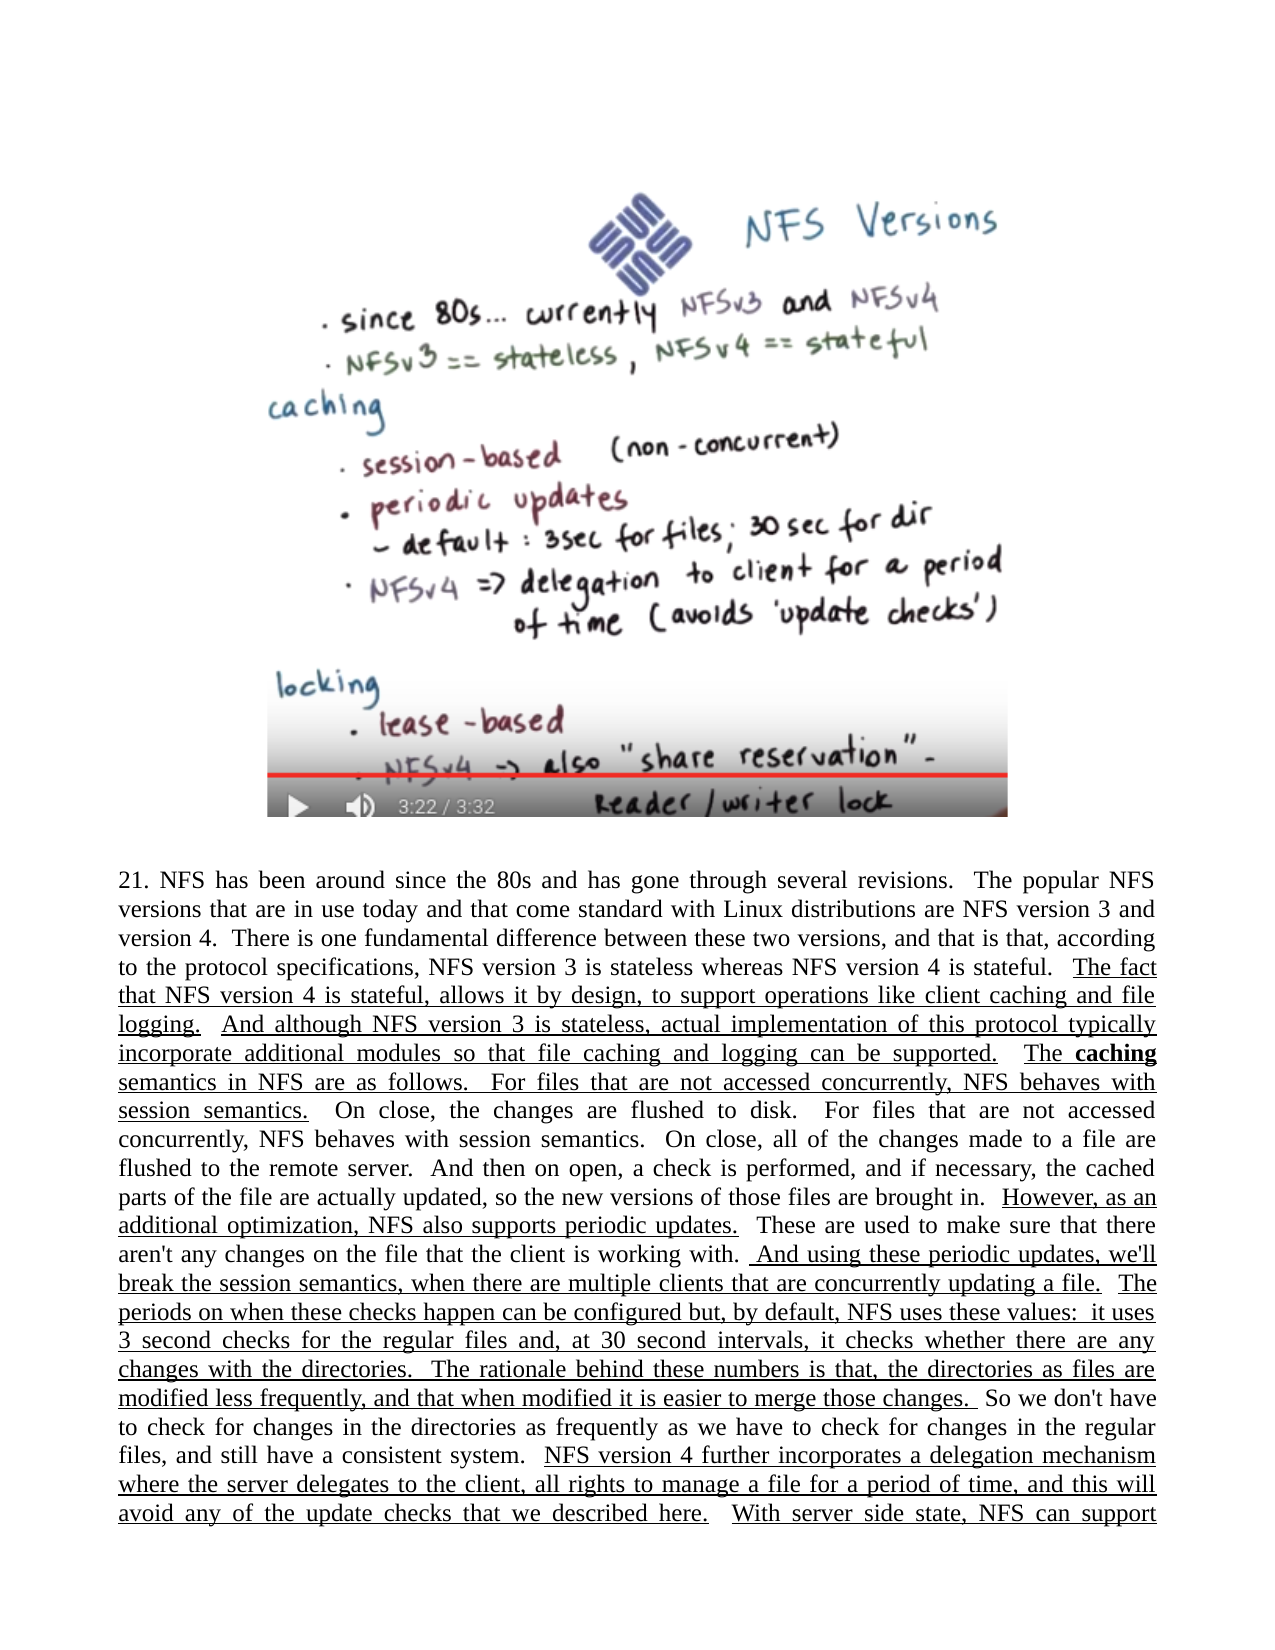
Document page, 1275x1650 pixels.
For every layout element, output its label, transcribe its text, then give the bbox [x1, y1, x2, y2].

text session semantics. On close, the changes are flushed to disk. For files that are not accessed concurrently, NFS behaves with session semantics. On close, all of the changes made to a file are flushed to the remote server. And then on open, a check is performed, and if necessary, the cached parts of the file are actually updated, so the new versions of those files are brought in. However, as an additional optimization, NFS also supports periodic updates. These are used to make sure that there aren't any changes on the file that the client is working with. And using these periodic updates, we'll break the session semantics, when there are multiple clients that are concurrently updating a file. The periods on when these checks happen can be configured but, by default, NFS uses these values: it uses 3 second checks for the regular files and, at 30 second intervals, it checks whether there are any changes with the directories. The rationale behind these numbers is that, the directories as files are modified less frequently, and that when modified it is easier to merge those changes. So we don't have to check for changes in the directories as frequently as we have to check for changes in the regular files, and still have a consistent system. NFS version 4 further incorporates a delegation mechanism where the server delegates to the client, all rights to manage a file for a period of time, and this will [118, 1093, 1157, 1494]
text 21. NFS has been around since the 80s and has gone through several revisions. The popular NFS versions that are in use today and that come standard with Linux distributions are NFS version 3 and version 4. There is one fundamental difference between these two versions, and that is that, according to the protocol specifications, NFS version 3 is stateless whereas NFS version 4 is stateful. The fact that NFS version 4 is stateful, allows it by design, to support operations like client caching and file logging. And although NFS version 3 is stateless, actual implementation of this protocol typically incorporate additional modules so that file caching and logging can be supported. The caching semantics in NFS are as follows. For files that are not accessed concurrently, NFS behaves with [118, 866, 1157, 1092]
text avoid any of the update checks that we described here. With server side state, NFS can support [118, 1496, 1157, 1527]
picture [267, 175, 1008, 817]
